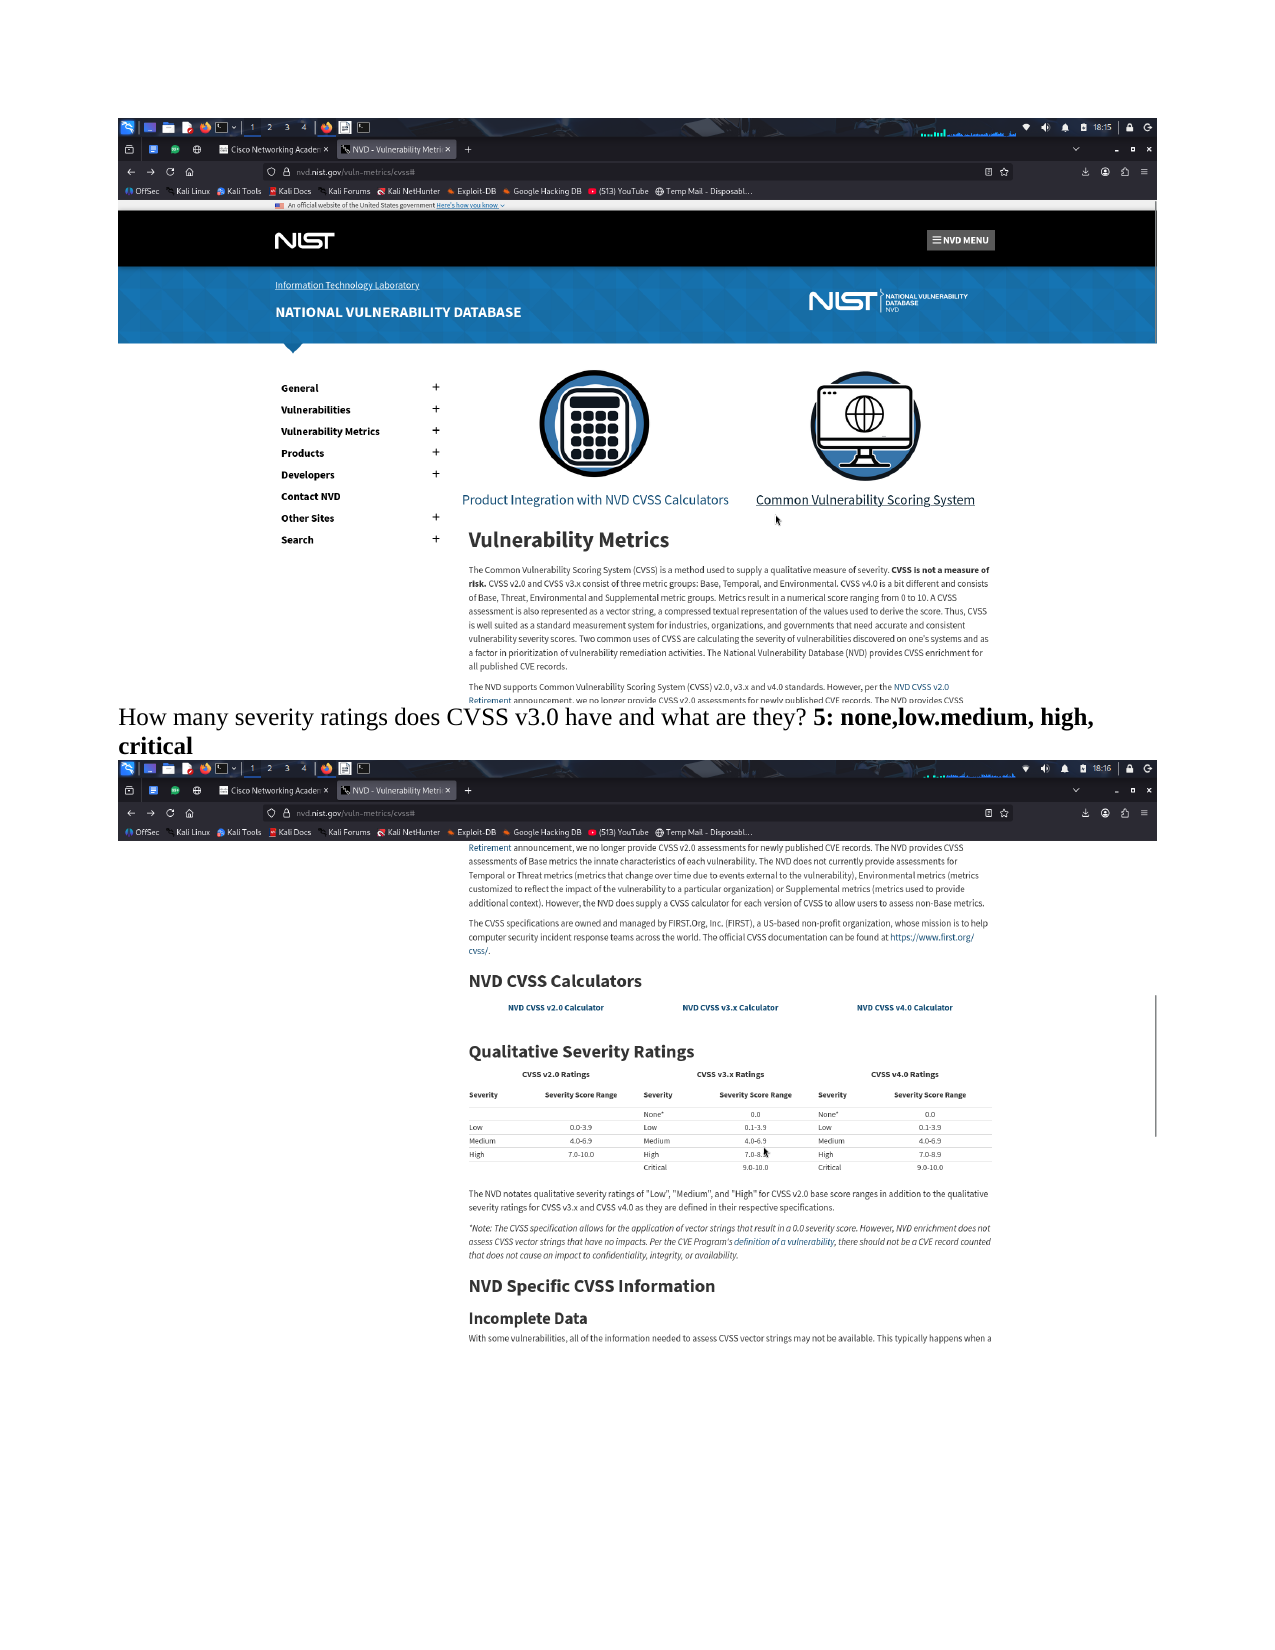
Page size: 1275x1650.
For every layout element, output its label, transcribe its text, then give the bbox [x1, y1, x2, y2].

text How many severity ratings does CVSS v3.0 have and what are they? 5: none,low.medium, high, critical [118, 703, 1157, 760]
picture [118, 760, 1157, 1345]
picture [118, 118, 1157, 703]
